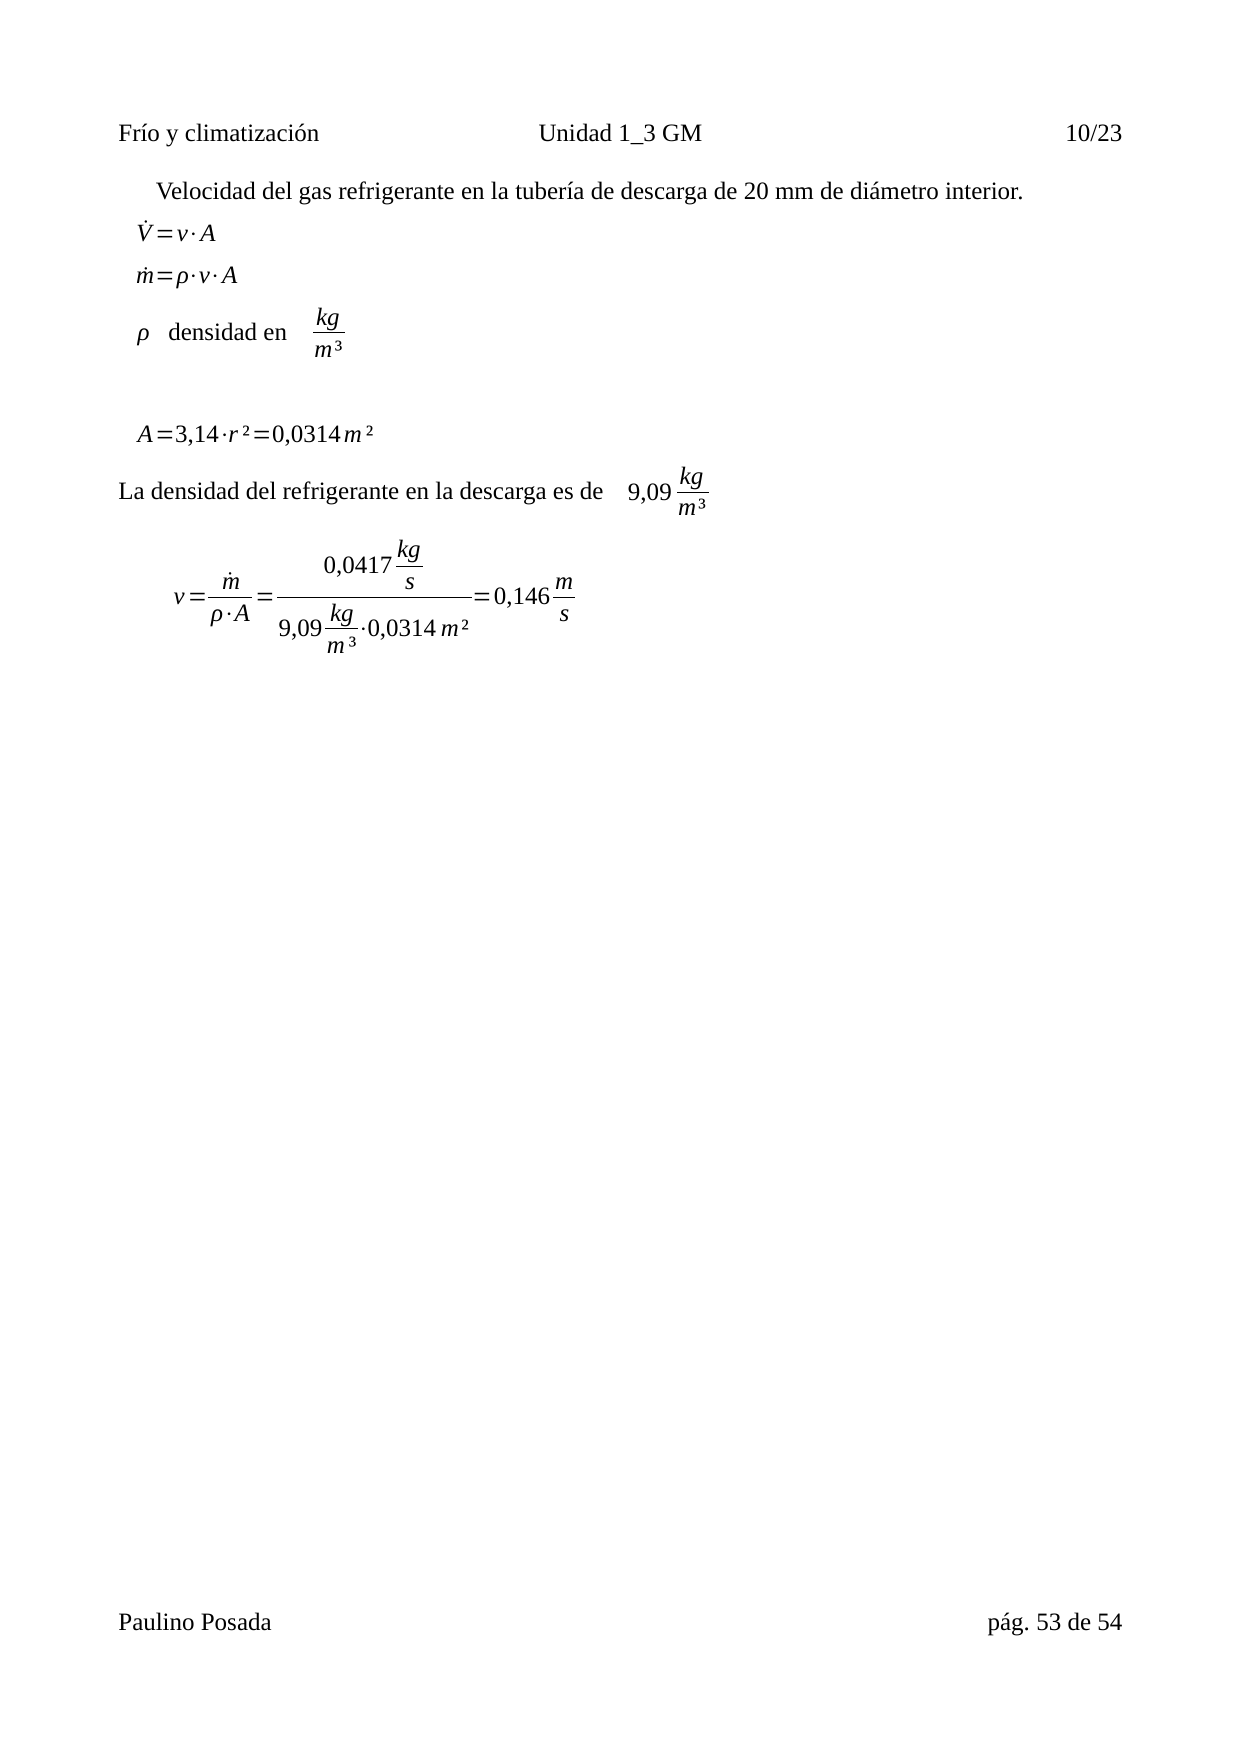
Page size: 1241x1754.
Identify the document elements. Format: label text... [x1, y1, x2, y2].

text La densidad del refrigerante en la descarga es de [118, 462, 1122, 522]
text Velocidad del gas refrigerante en la tubería de descarga de 20 mm de diámetro interior. [156, 176, 1122, 205]
text densidad en [118, 304, 1122, 363]
